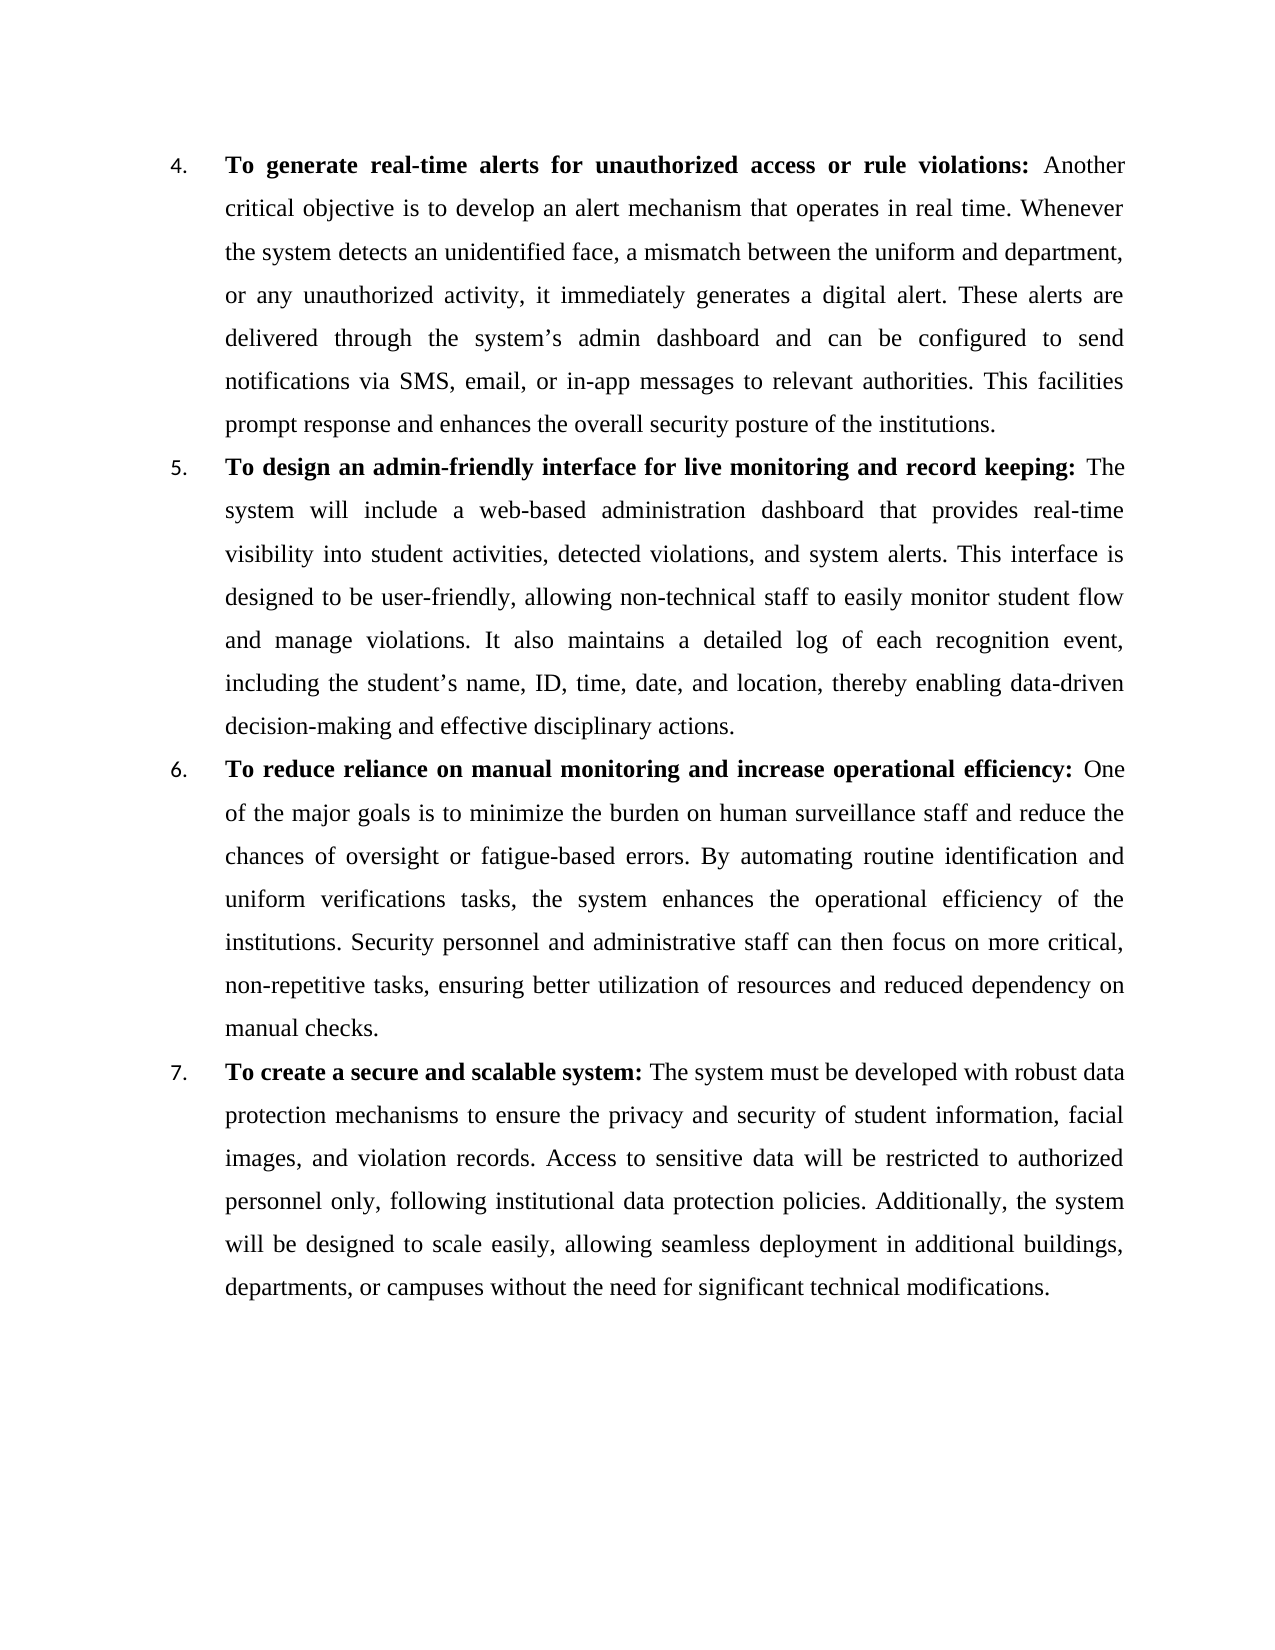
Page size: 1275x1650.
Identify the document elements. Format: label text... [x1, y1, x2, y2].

list To design an admin-friendly interface for live monitoring and record keeping: The system will include a web-based administration dashboard that provides real-time visibility into student activities, detected violations, and system alerts. This interface is designed to be user-friendly, allowing non-technical staff to easily monitor student flow and manage violations. It also maintains a detailed log of each recognition event, including the student’s name, ID, time, date, and location, thereby enabling data-driven decision-making and effective disciplinary actions. [187, 452, 1125, 740]
list To generate real-time alerts for unauthorized access or rule violations: Another critical objective is to develop an alert mechanism that operates in real time. Whenever the system detects an unidentified face, a mismatch between the uniform and department, or any unauthorized activity, it immediately generates a digital alert. These alerts are delivered through the system’s admin dashboard and can be configured to send notifications via SMS, email, or in-app messages to relevant authorities. This facilities prompt response and enhances the overall security posture of the institutions. [187, 150, 1125, 438]
list To reduce reliance on manual monitoring and increase operational efficiency: One of the major goals is to minimize the burden on human surveillance staff and reduce the chances of oversight or fatigue-based errors. By automating routine identification and uniform verifications tasks, the system enhances the operational efficiency of the institutions. Security personnel and administrative staff can then focus on more critical, non-repetitive tasks, ensuring better utilization of resources and reduced dependency on manual checks. [187, 754, 1125, 1042]
list To create a secure and scalable system: The system must be developed with robust data protection mechanisms to ensure the privacy and security of student information, facial images, and violation records. Access to sensitive data will be restricted to authorized personnel only, following institutional data protection policies. Additionally, the system will be designed to scale easily, allowing seamless deployment in additional buildings, departments, or campuses without the need for significant technical modifications. [187, 1057, 1125, 1301]
